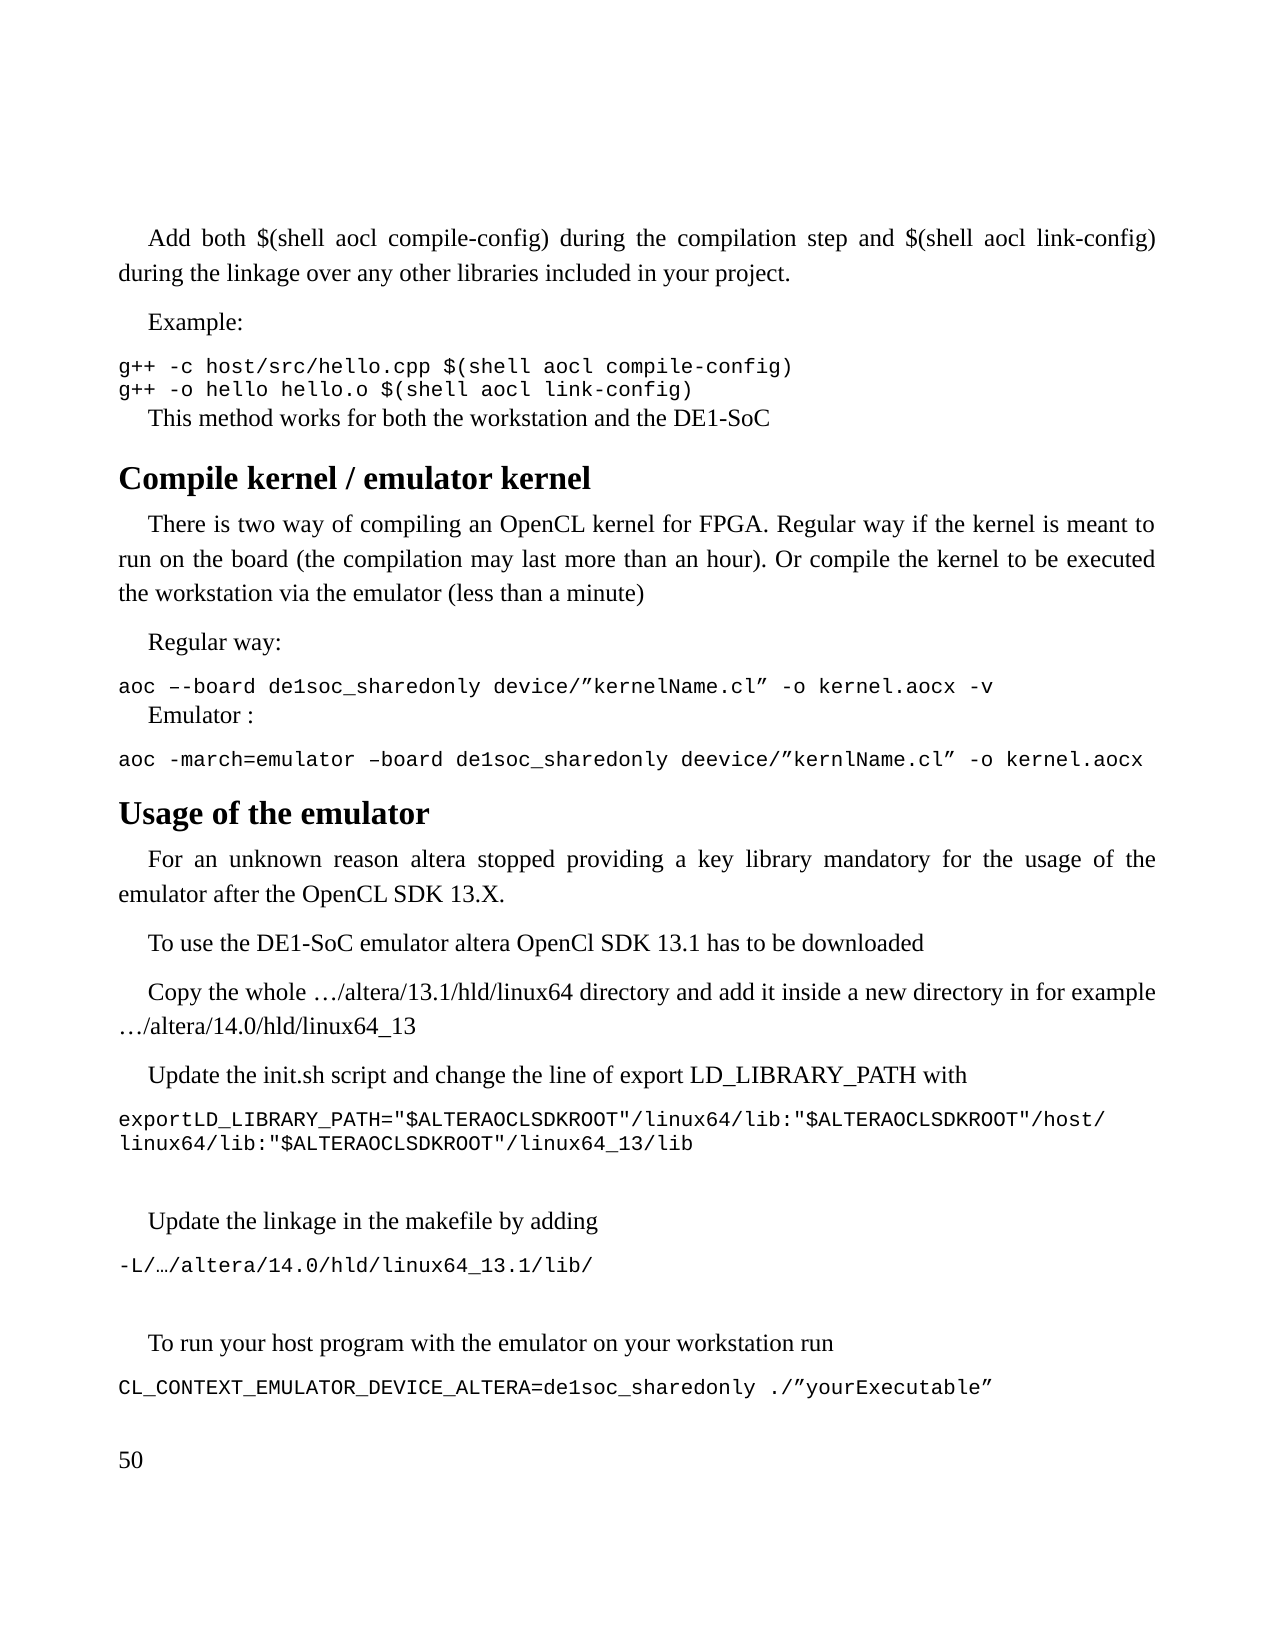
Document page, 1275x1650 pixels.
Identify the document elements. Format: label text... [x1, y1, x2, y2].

text aoc -march=emulator –board de1soc_sharedonly deevice/”kernlName.cl” -o kernel.aocx [118, 749, 1157, 773]
text g++ -c host/src/hello.cpp $(shell aocl compile-config) [118, 356, 1157, 379]
text To use the DE1-SoC emulator altera OpenCl SDK 13.1 has to be downloaded [118, 928, 1157, 957]
text exportLD_LIBRARY_PATH="$ALTERAOCLSDKROOT"/linux64/lib:"$ALTERAOCLSDKROOT"/host/linux64/lib:"$ALTERAOCLSDKROOT"/linux64_13/lib [118, 1109, 1157, 1157]
text Emulator : [118, 700, 1157, 729]
text For an unknown reason altera stopped providing a key library mandatory for the usage of the emulator after the OpenCL SDK 13.X. [118, 844, 1157, 907]
text Update the init.sh script and change the line of export LD_LIBRARY_PATH with [118, 1060, 1157, 1089]
text Update the linkage in the makefile by adding [118, 1206, 1157, 1234]
text g++ -o hello hello.o $(shell aocl link-config) [118, 379, 1157, 403]
text Example: [118, 307, 1157, 335]
text aoc –-board de1soc_sharedonly device/”kernelName.cl” -o kernel.aocx -v [118, 676, 1157, 700]
text This method works for both the workstation and the DE1-SoC [118, 403, 1157, 432]
text CL_CONTEXT_EMULATOR_DEVICE_ALTERA=de1soc_sharedonly ./”yourExecutable” [118, 1377, 1157, 1400]
text Copy the whole …/altera/13.1/hld/linux64 directory and add it inside a new directory in for example …/altera/14.0/hld/linux64_13 [118, 977, 1157, 1040]
text There is two way of compiling an OpenCL kernel for FPGA. Regular way if the kernel is meant to run on the board (the compilation may last more than an hour). Or compile the kernel to be executed the workstation via the emulator (less than a minute) [118, 509, 1157, 607]
text To run your host program with the emulator on your workstation run [118, 1328, 1157, 1356]
text Regular way: [118, 627, 1157, 656]
text Add both $(shell aocl compile-config) during the compilation step and $(shell aocl link-config) during the linkage over any other libraries included in your project. [118, 223, 1157, 286]
subtitle Compile kernel / emulator kernel [118, 458, 1157, 497]
subtitle Usage of the emulator [118, 793, 1157, 832]
text -L/…/altera/14.0/hld/linux64_13.1/lib/ [118, 1255, 1157, 1278]
